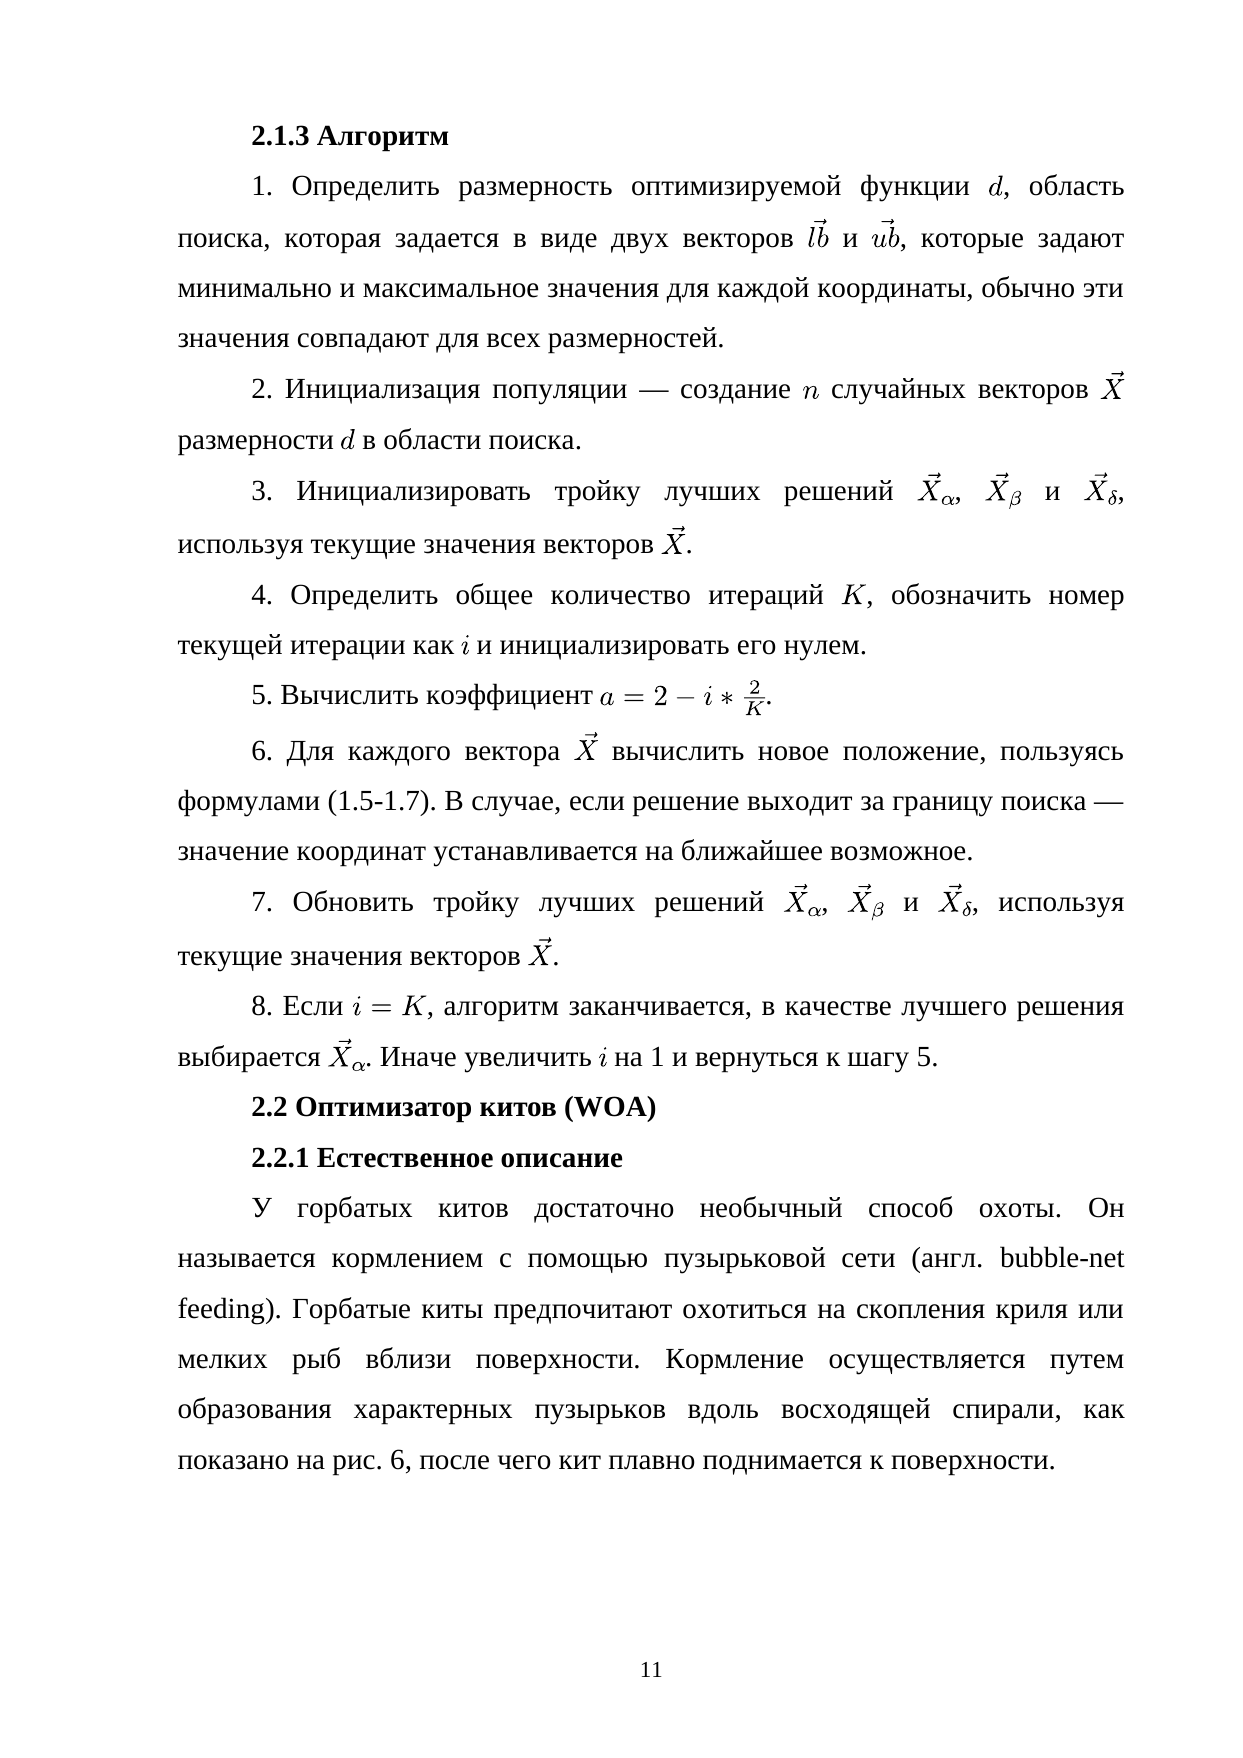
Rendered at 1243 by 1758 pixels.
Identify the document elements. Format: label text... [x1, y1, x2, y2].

text 4. Определить общее количество итераций , обозначить номер текущей итерации как и инициализировать его нулем. [177, 577, 1124, 661]
text 2. Инициализация популяции — создание случайных векторов размерности в области поиска. [177, 371, 1124, 456]
text 1. Определить размерность оптимизируемой функции , область поиска, которая задается в виде двух векторов и , которые задают минимально и максимальное значения для каждой координаты, обычно эти значения совпадают для всех размерностей. [177, 168, 1124, 354]
text У горбатых китов достаточно необычный способ охоты. Он называется кормлением с помощью пузырьковой сети (англ. bubble-net feeding). Горбатые киты предпочитают охотиться на скопления криля или мелких рыб вблизи поверхности. Кормление осуществляется путем образования характерных пузырьков вдоль восходящей спирали, как показано на рис. 6, после чего кит плавно поднимается к поверхности. [177, 1190, 1124, 1475]
text 2.1.3 Алгоритм [177, 118, 1124, 152]
text 5. Вычислить коэффициент . [177, 677, 1124, 715]
text 8. Если , алгоритм заканчивается, в качестве лучшего решения выбирается . Иначе увеличить на 1 и вернуться к шагу 5. [177, 988, 1124, 1073]
text 7. Обновить тройку лучших решений , и , используя текущие значения векторов . [177, 884, 1124, 971]
text 3. Инициализировать тройку лучших решений , и , используя текущие значения векторов . [177, 472, 1124, 560]
subtitle 2.2 Оптимизатор китов (WOA) [177, 1089, 1124, 1123]
text 6. Для каждого вектора вычислить новое положение, пользуясь формулами (1.5-1.7). В случае, если решение выходит за границу поиска — значение координат устанавливается на ближайшее возможное. [177, 732, 1124, 867]
text 2.2.1 Естественное описание [177, 1140, 1124, 1173]
